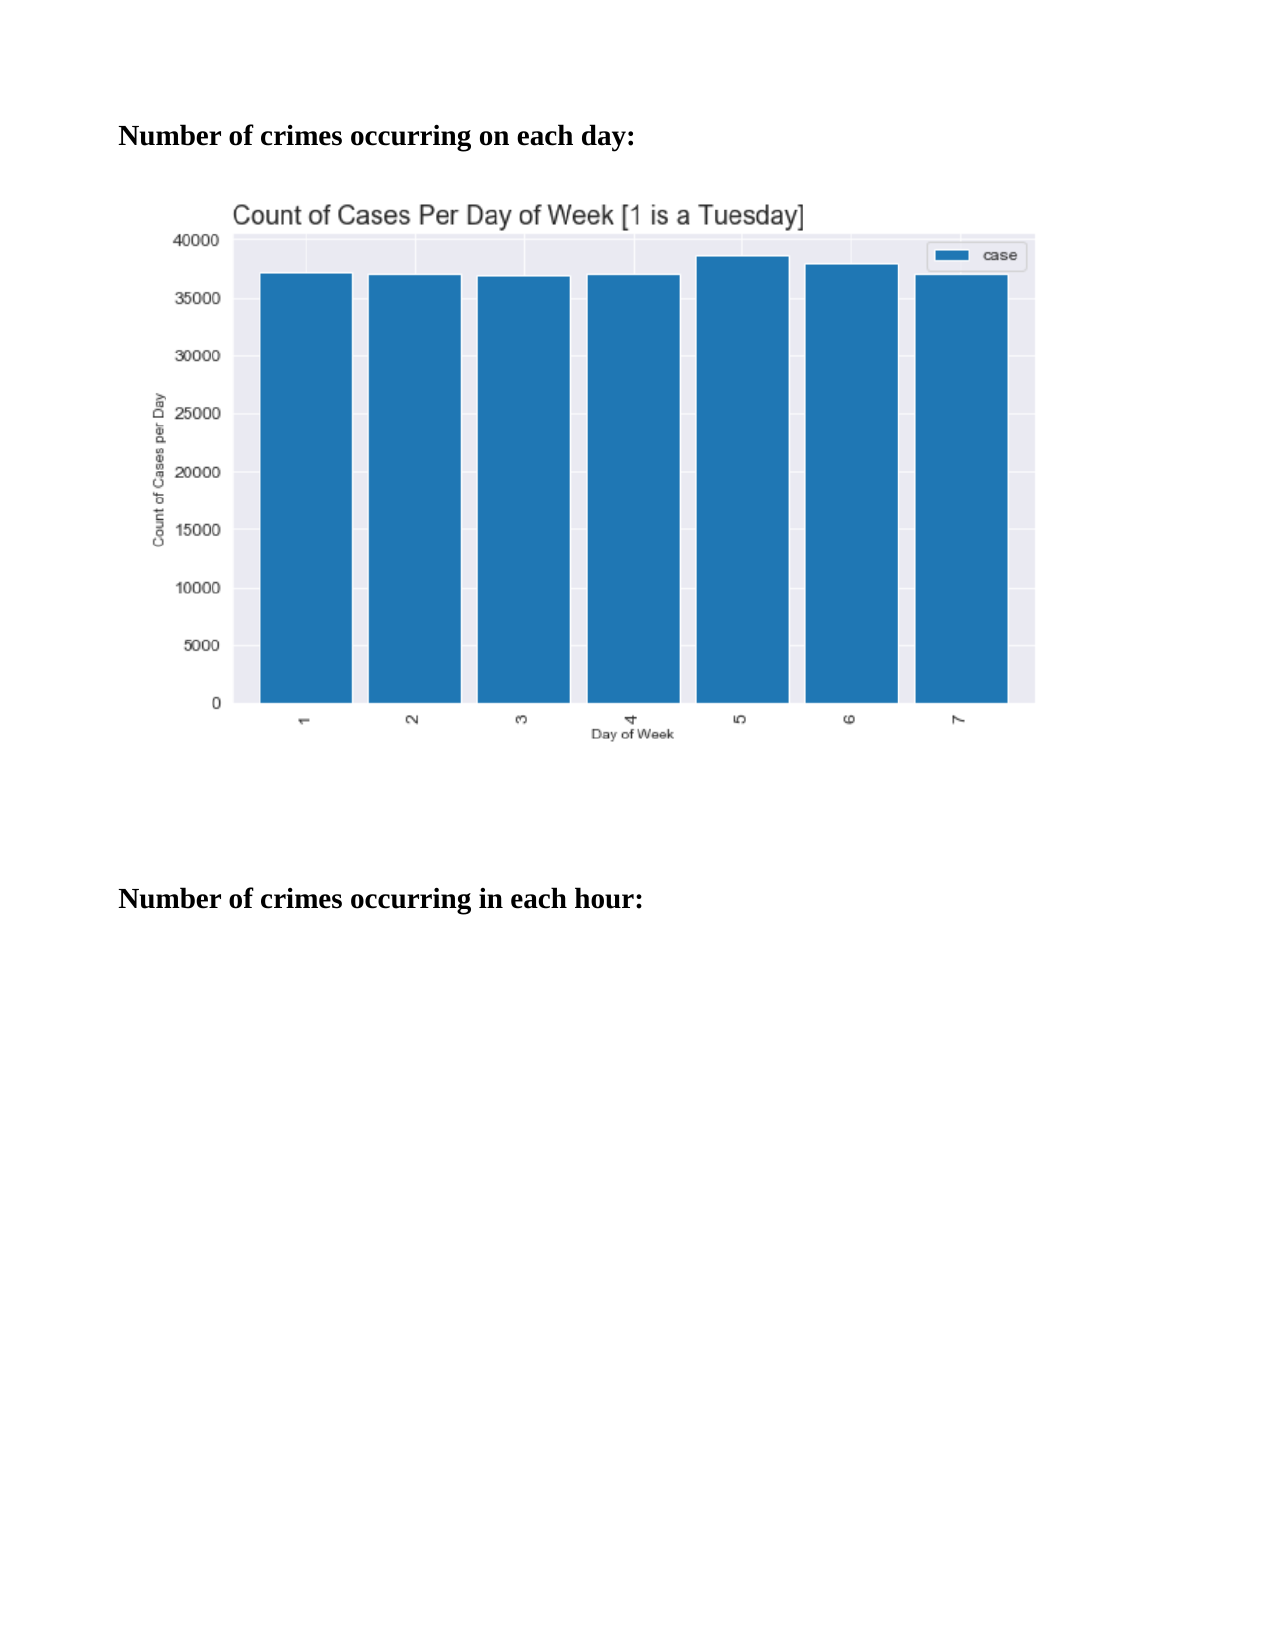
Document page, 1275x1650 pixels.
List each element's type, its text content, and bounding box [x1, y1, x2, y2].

text Number of crimes occurring on each day: [118, 118, 1157, 152]
picture [118, 185, 1157, 762]
text Number of crimes occurring in each hour: [118, 881, 1157, 915]
